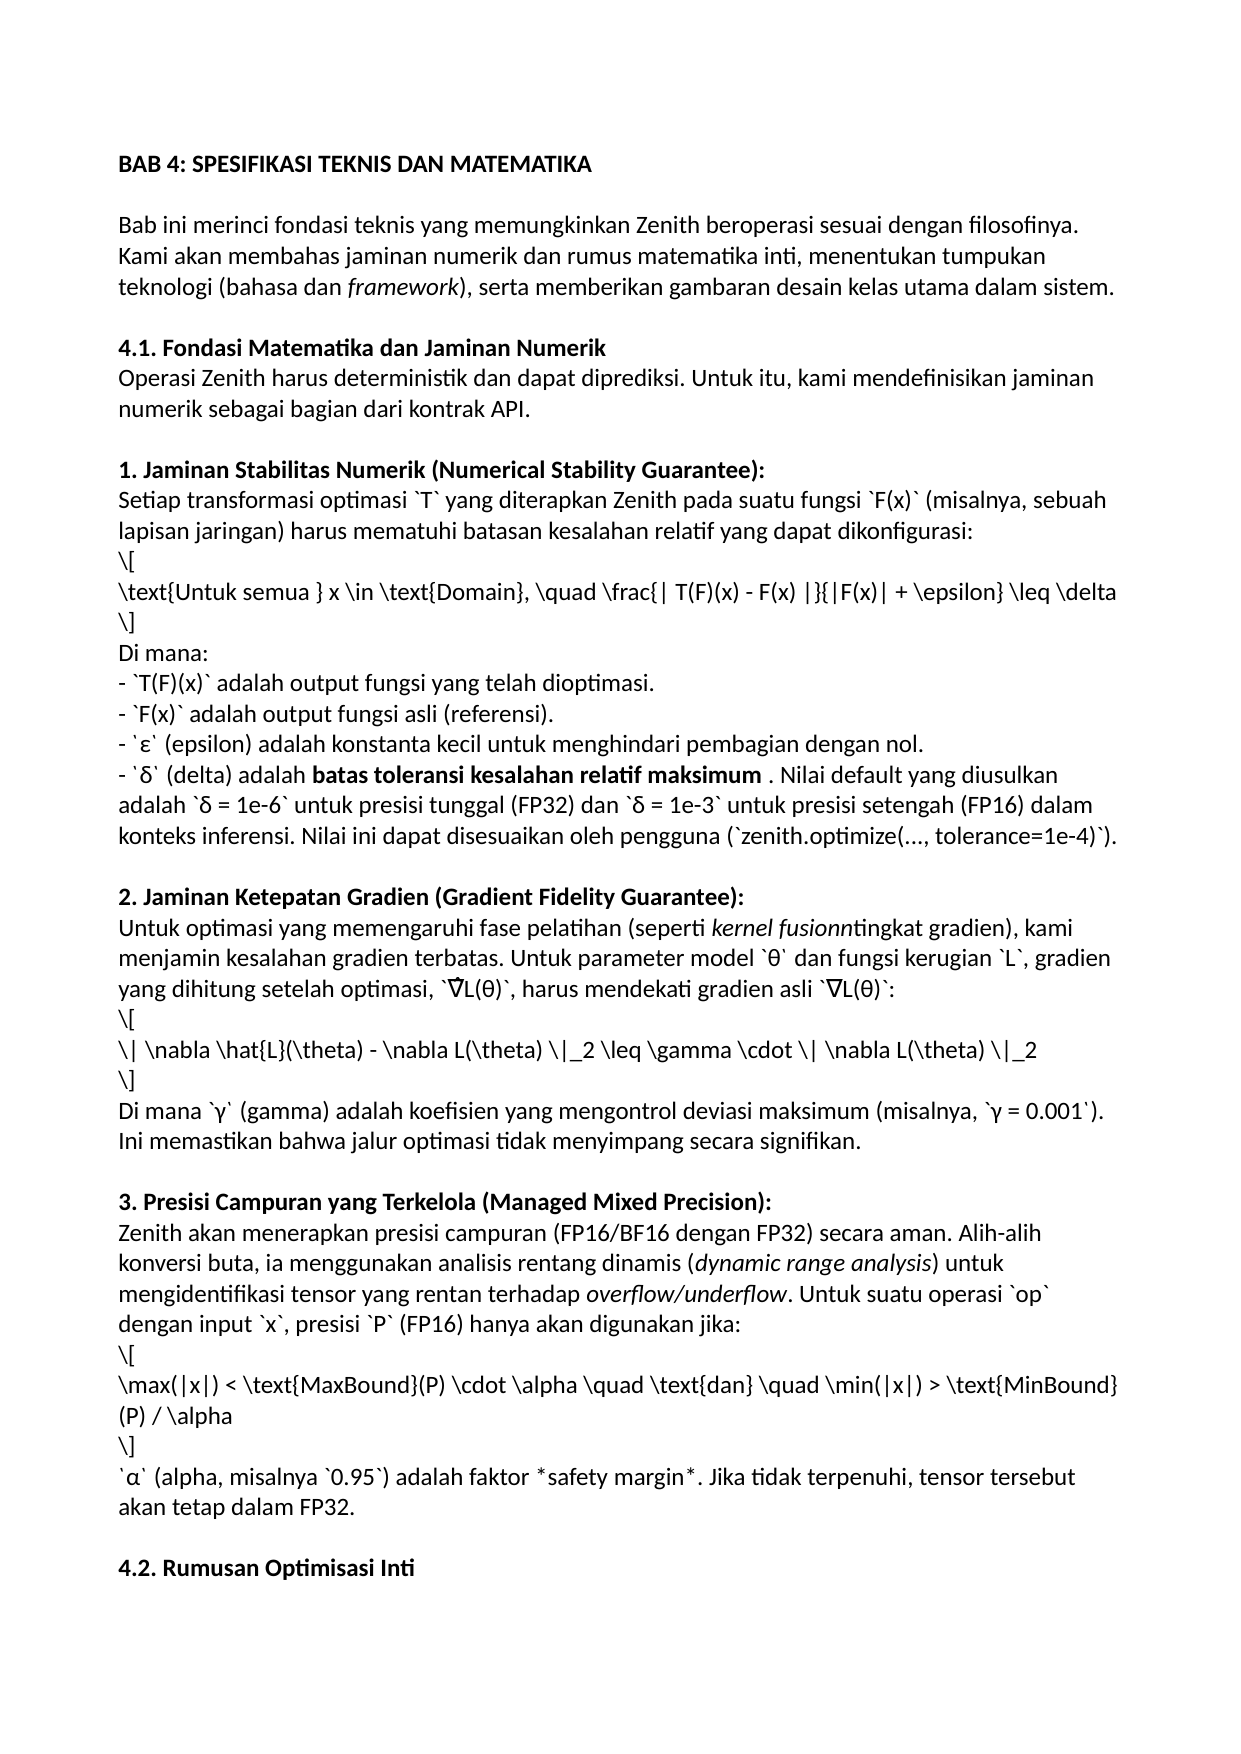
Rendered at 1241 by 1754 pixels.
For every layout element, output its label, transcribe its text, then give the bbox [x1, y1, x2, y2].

text Setiap transformasi optimasi `T` yang diterapkan Zenith pada suatu fungsi `F(x)` (misalnya, sebuah lapisan jaringan) harus mematuhi batasan kesalahan relatif yang dapat dikonfigurasi: [118, 484, 1122, 545]
text Di mana `γ` (gamma) adalah koefisien yang mengontrol deviasi maksimum (misalnya, `γ = 0.001`). Ini memastikan bahwa jalur optimasi tidak menyimpang secara signifikan. [118, 1095, 1122, 1156]
text 1. Jaminan Stabilitas Numerik (Numerical Stability Guarantee): [118, 454, 1122, 484]
text \| \nabla \hat{L}(\theta) - \nabla L(\theta) \|_2 \leq \gamma \cdot \| \nabla L(\theta) \|_2 [118, 1034, 1122, 1064]
text \[ [118, 545, 1122, 576]
text 4.1. Fondasi Matematika dan Jaminan Numerik [118, 332, 1122, 362]
text Operasi Zenith harus deterministik dan dapat diprediksi. Untuk itu, kami mendefinisikan jaminan numerik sebagai bagian dari kontrak API. [118, 362, 1122, 423]
text Untuk optimasi yang memengaruhi fase pelatihan (seperti kernel fusionntingkat gradien), kami menjamin kesalahan gradien terbatas. Untuk parameter model `θ` dan fungsi kerugian `L`, gradien yang dihitung setelah optimasi, `∇̂L(θ)`, harus mendekati gradien asli `∇L(θ)`: [118, 912, 1122, 1003]
text Zenith akan menerapkan presisi campuran (FP16/BF16 dengan FP32) secara aman. Alih-alih konversi buta, ia menggunakan analisis rentang dinamis (dynamic range analysis) untuk mengidentifikasi tensor yang rentan terhadap overflow/underflow. Untuk suatu operasi `op` dengan input `x`, presisi `P` (FP16) hanya akan digunakan jika: [118, 1217, 1122, 1339]
text - `ε` (epsilon) adalah konstanta kecil untuk menghindari pembagian dengan nol. [118, 728, 1122, 759]
text \text{Untuk semua } x \in \text{Domain}, \quad \frac{| T(F)(x) - F(x) |}{|F(x)| + \epsilon} \leq \delta [118, 576, 1122, 606]
text Bab ini merinci fondasi teknis yang memungkinkan Zenith beroperasi sesuai dengan filosofinya. Kami akan membahas jaminan numerik dan rumus matematika inti, menentukan tumpukan teknologi (bahasa dan framework), serta memberikan gambaran desain kelas utama dalam sistem. [118, 210, 1122, 301]
text - `T(F)(x)` adalah output fungsi yang telah dioptimasi. [118, 667, 1122, 698]
text Di mana: [118, 637, 1122, 667]
text \] [118, 1431, 1122, 1461]
text \[ [118, 1339, 1122, 1369]
text - `δ` (delta) adalah batas toleransi kesalahan relatif maksimum . Nilai default yang diusulkan adalah `δ = 1e-6` untuk presisi tunggal (FP32) dan `δ = 1e-3` untuk presisi setengah (FP16) dalam konteks inferensi. Nilai ini dapat disesuaikan oleh pengguna (`zenith.optimize(..., tolerance=1e-4)`). [118, 759, 1122, 851]
text 4.2. Rumusan Optimisasi Inti [118, 1553, 1122, 1583]
text \[ [118, 1003, 1122, 1034]
text BAB 4: SPESIFIKASI TEKNIS DAN MATEMATIKA [118, 118, 1122, 179]
text 2. Jaminan Ketepatan Gradien (Gradient Fidelity Guarantee): [118, 881, 1122, 912]
text \] [118, 1064, 1122, 1095]
text \] [118, 606, 1122, 637]
text `α` (alpha, misalnya `0.95`) adalah faktor *safety margin*. Jika tidak terpenuhi, tensor tersebut akan tetap dalam FP32. [118, 1461, 1122, 1522]
text - `F(x)` adalah output fungsi asli (referensi). [118, 698, 1122, 728]
text \max(|x|) < \text{MaxBound}(P) \cdot \alpha \quad \text{dan} \quad \min(|x|) > \text{MinBound}(P) / \alpha [118, 1369, 1122, 1431]
text 3. Presisi Campuran yang Terkelola (Managed Mixed Precision): [118, 1186, 1122, 1217]
